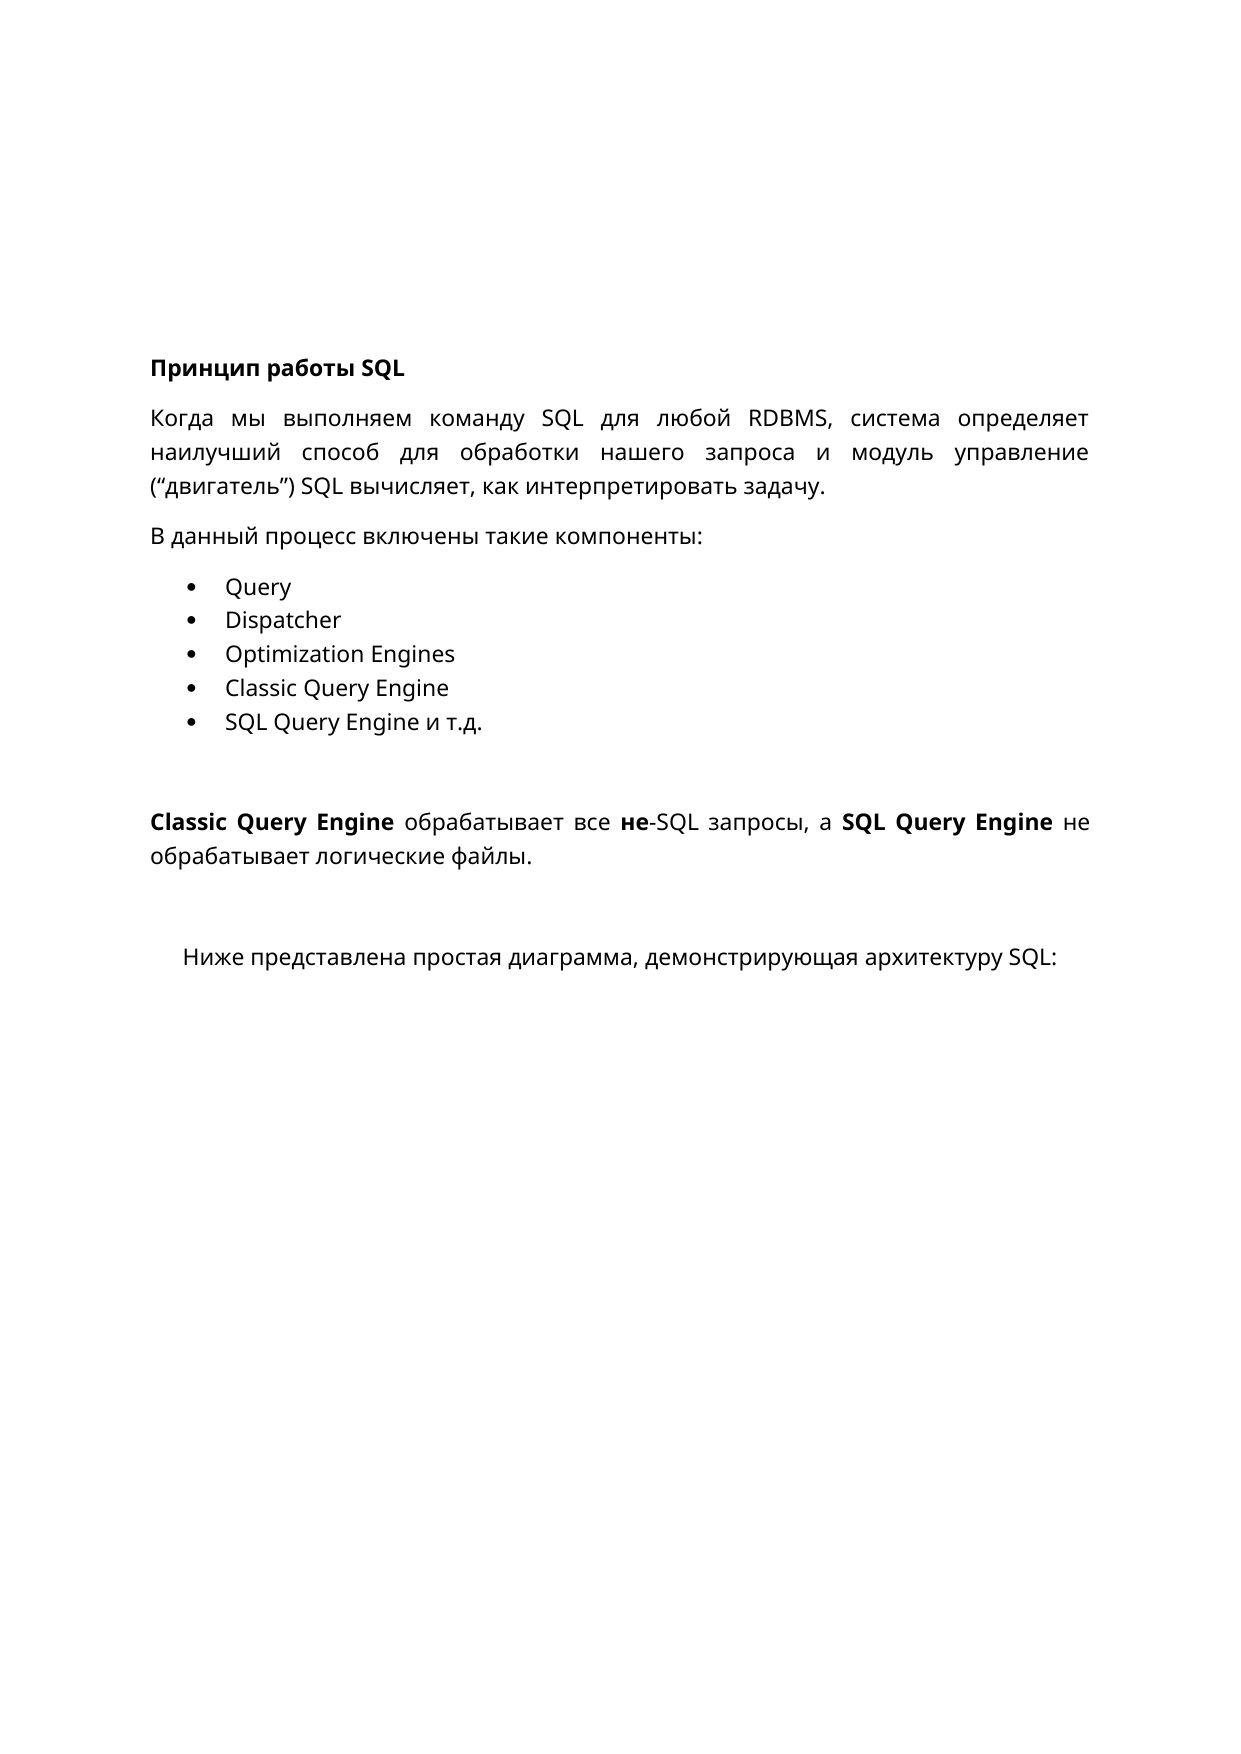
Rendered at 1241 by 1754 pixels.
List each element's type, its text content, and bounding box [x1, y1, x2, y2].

list Optimization Engines [187, 638, 1090, 669]
list SQL Query Engine и т.д. [187, 705, 1090, 737]
text Когда мы выполняем команду SQL для любой RDBMS, система определяет наилучший способ для обработки нашего запроса и модуль управление (“двигатель”) SQL вычисляет, как интерпретировать задачу. [150, 402, 1090, 501]
list Dispatcher [187, 604, 1090, 635]
text В данный процесс включены такие компоненты: [150, 520, 1090, 551]
text Classic Query Engine обрабатывает все не-SQL запросы, а SQL Query Engine не обрабатывает логические файлы. [150, 806, 1090, 871]
list Query [187, 570, 1090, 602]
text Принцип работы SQL [150, 352, 1090, 383]
text Ниже представлена простая диаграмма, демонстрирующая архитектуру SQL: [150, 941, 1090, 972]
list Classic Query Engine [187, 672, 1090, 703]
